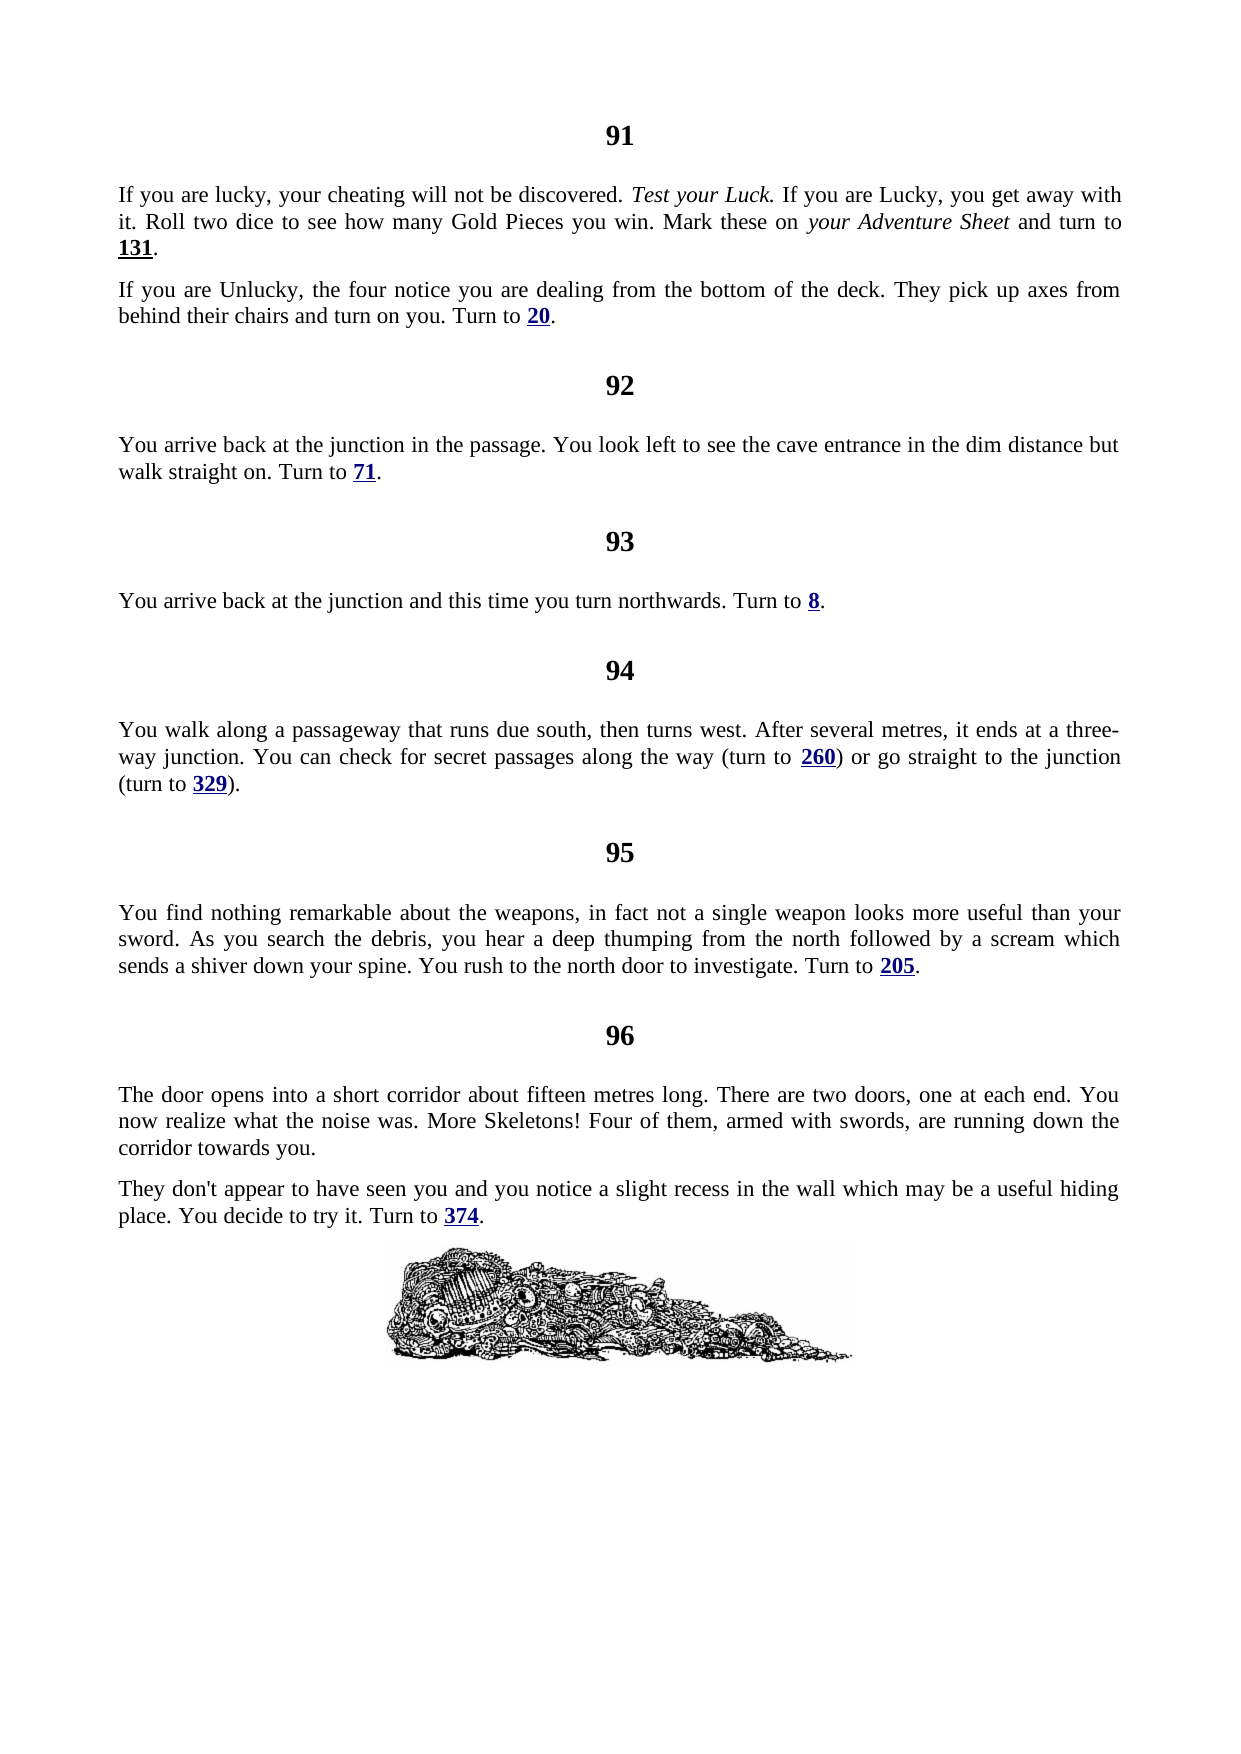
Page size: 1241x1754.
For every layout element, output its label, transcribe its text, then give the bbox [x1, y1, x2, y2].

text If you are Unlucky, the four notice you are dealing from the bottom of the deck. They pick up axes from behind their chairs and turn on you. Turn to 20. [118, 276, 1122, 329]
subtitle 96 [118, 1018, 1122, 1051]
text You walk along a passageway that runs due south, then turns west. After several metres, it ends at a three-way junction. You can check for secret passages along the way (turn to 260) or go straight to the junction (turn to 329). [118, 716, 1122, 796]
subtitle 95 [118, 836, 1122, 869]
text The door opens into a short corridor about fifteen metres long. There are two doors, one at each end. You now realize what the noise was. More Skeletons! Four of them, armed with swords, are running down the corridor towards you. [118, 1081, 1122, 1161]
picture [385, 1243, 855, 1366]
text You arrive back at the junction in the passage. You look left to see the cave entrance in the dim distance but walk straight on. Turn to 71. [118, 431, 1122, 484]
text You find nothing remarkable about the weapons, in fact not a single weapon looks more useful than your sword. As you search the debris, you hear a deep thumping from the north followed by a scream which sends a shiver down your spine. You rush to the north door to investigate. Turn to 205. [118, 898, 1122, 978]
subtitle 92 [118, 368, 1122, 402]
subtitle 93 [118, 524, 1122, 558]
subtitle 91 [118, 118, 1122, 152]
text You arrive back at the junction and this time you turn northwards. Turn to 8. [118, 587, 1122, 614]
text If you are lucky, your cheating will not be discovered. Test your Luck. If you are Lucky, you get away with it. Roll two dice to see how many Gold Pieces you win. Mark these on your Adventure Sheet and turn to 131. [118, 181, 1122, 261]
text They don't appear to have seen you and you notice a slight recess in the wall which may be a useful hiding place. You decide to try it. Turn to 374. [118, 1175, 1122, 1228]
subtitle 94 [118, 653, 1122, 687]
